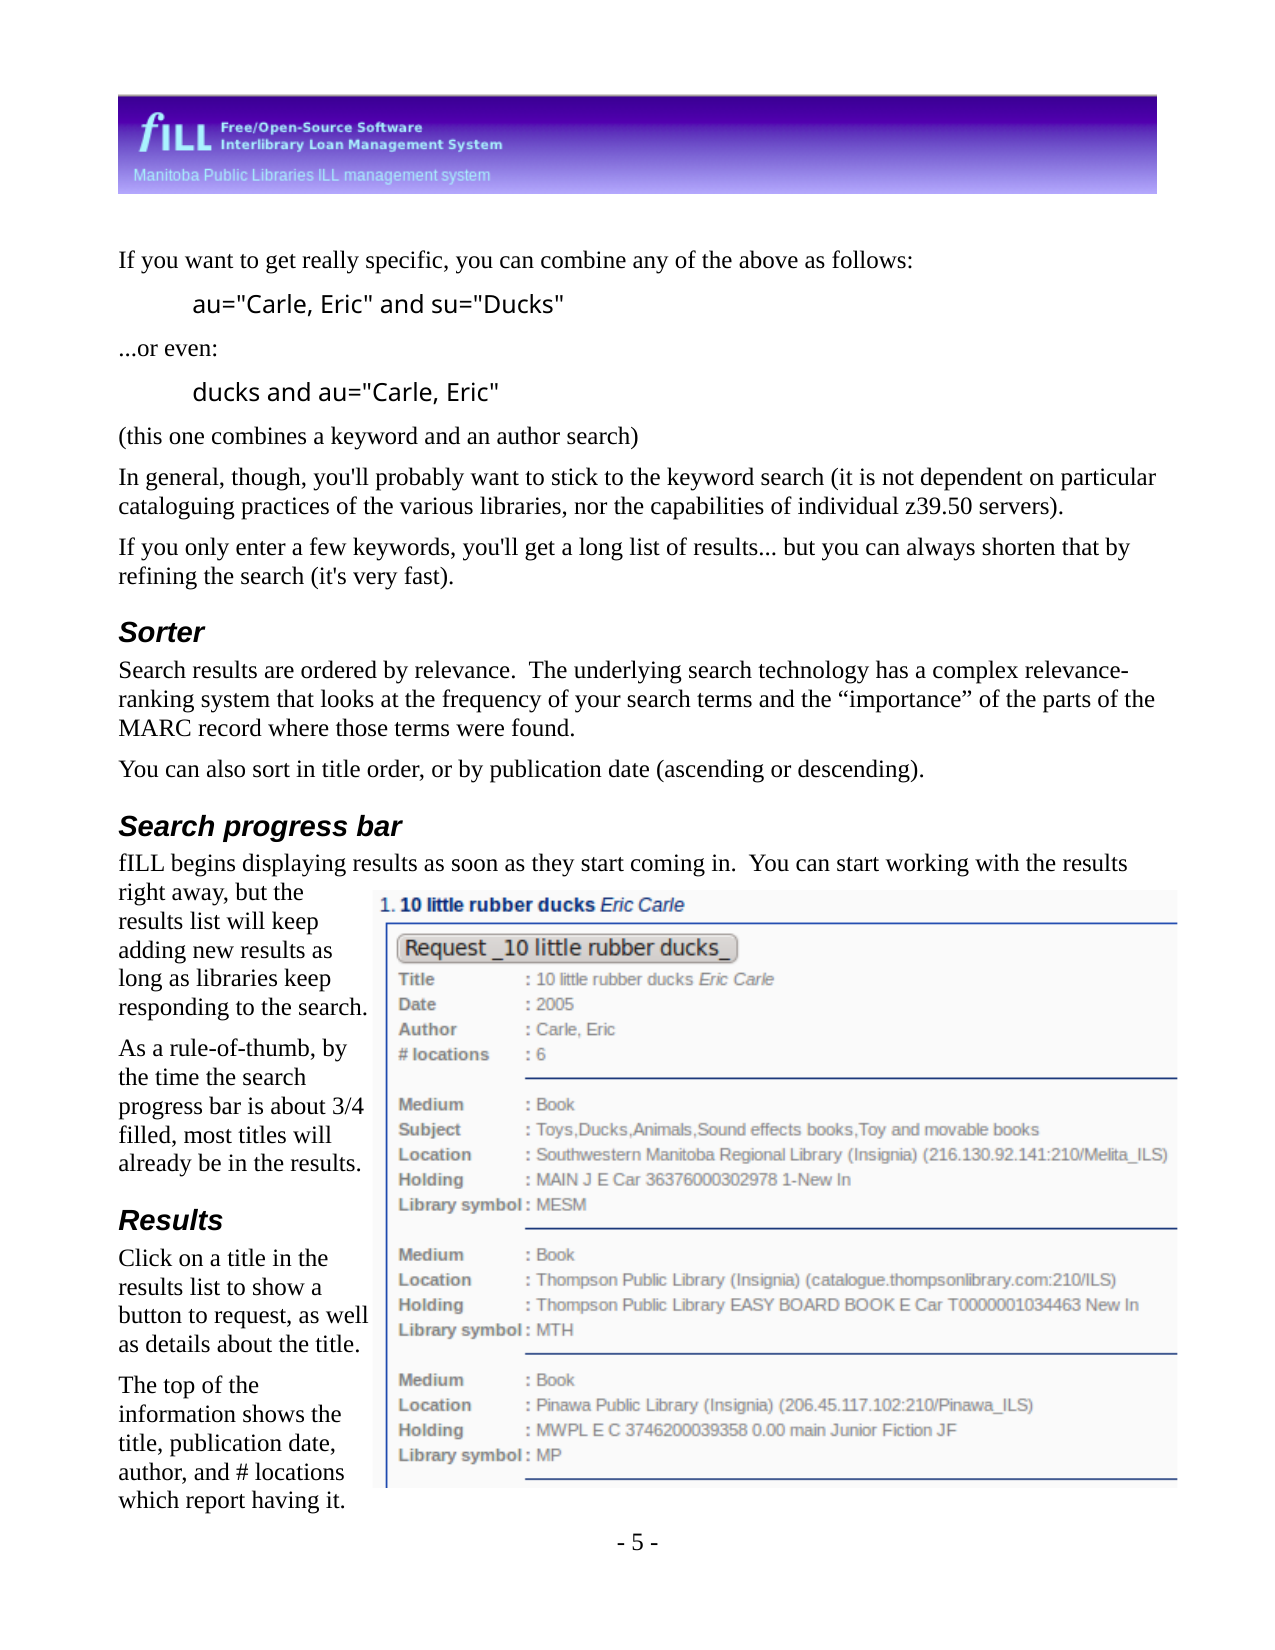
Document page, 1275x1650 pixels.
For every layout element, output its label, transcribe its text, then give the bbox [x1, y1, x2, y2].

text As a rule-of-thumb, by the time the search progress bar is about 3/4 filled, most titles will already be in the results. [118, 1033, 372, 1177]
text ducks and au="Carle, Eric" [118, 375, 1157, 409]
text (this one combines a keyword and an author search) [118, 421, 1157, 450]
subtitle Search progress bar [118, 808, 1157, 842]
text In general, though, you'll probably want to stick to the keyword search (it is not dependent on particular cataloguing practices of the various libraries, nor the capabilities of individual z39.50 servers). [118, 462, 1157, 520]
text The top of the information shows the title, publication date, author, and # locations which report having it. [118, 1370, 1157, 1514]
text au="Carle, Eric" and su="Ducks" [118, 287, 1157, 321]
text ...or even: [118, 333, 1157, 362]
text fILL begins displaying results as soon as they start coming in. You can start working with the results right away, but the results list will keep adding new results as long as libraries keep responding to the search. [118, 848, 1157, 1021]
subtitle Sorter [118, 616, 1157, 649]
text Search results are ordered by relevance. The underlying search technology has a complex relevance-ranking system that looks at the frequency of your search terms and the “importance” of the parts of the MARC record where those terms were found. [118, 656, 1157, 742]
picture [372, 890, 1178, 1488]
picture [118, 94, 1157, 194]
text Click on a title in the results list to show a button to request, as well as details about the title. [118, 1243, 372, 1358]
text If you want to get really specific, you can combine any of the above as follows: [118, 246, 1157, 274]
text If you only enter a few keywords, you'll get a long list of results... but you can always shorten that by refining the search (it's very fast). [118, 532, 1157, 590]
text You can also sort in title order, or by publication date (ascending or descending). [118, 754, 1157, 783]
subtitle Results [118, 1203, 372, 1236]
